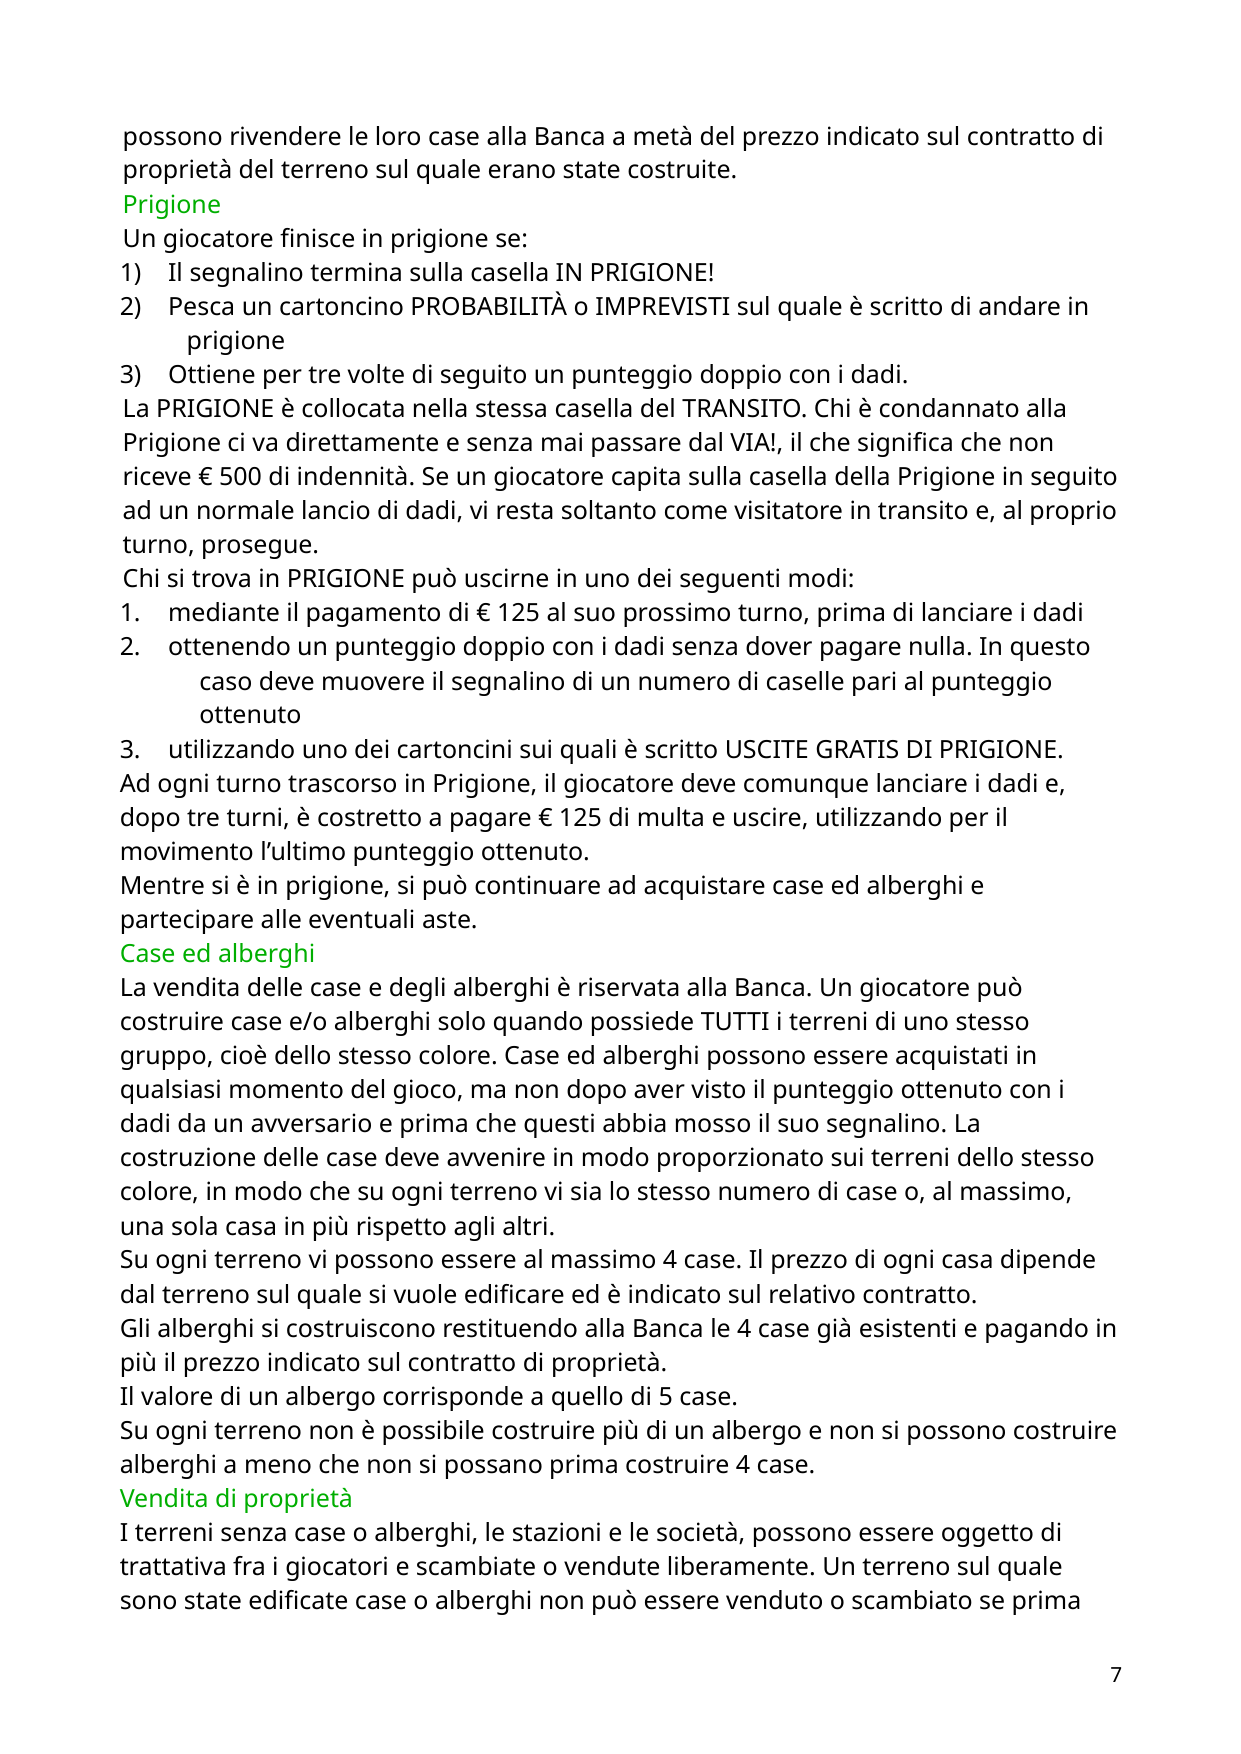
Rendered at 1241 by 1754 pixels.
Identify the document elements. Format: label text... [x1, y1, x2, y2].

list Il segnalino termina sulla casella IN PRIGIONE! [119, 254, 1122, 288]
text La PRIGIONE è collocata nella stessa casella del TRANSITO. Chi è condannato alla Prigione ci va direttamente e senza mai passare dal VIA!, il che significa che non riceve € 500 di indennità. Se un giocatore capita sulla casella della Prigione in seguito ad un normale lancio di dadi, vi resta soltanto come visitatore in transito e, al proprio turno, prosegue. [122, 391, 1122, 561]
list mediante il pagamento di € 125 al suo prossimo turno, prima di lanciare i dadi [119, 595, 1122, 629]
text Su ogni terreno vi possono essere al massimo 4 case. Il prezzo di ogni casa dipende dal terreno sul quale si vuole edificare ed è indicato sul relativo contratto. [119, 1242, 1122, 1310]
text Case ed alberghi [119, 936, 1122, 970]
text Il valore di un albergo corrisponde a quello di 5 case. [119, 1378, 1122, 1412]
text Prigione [122, 186, 1122, 220]
text La vendita delle case e degli alberghi è riservata alla Banca. Un giocatore può costruire case e/o alberghi solo quando possiede TUTTI i terreni di uno stesso gruppo, cioè dello stesso colore. Case ed alberghi possono essere acquistati in qualsiasi momento del gioco, ma non dopo aver visto il punteggio ottenuto con i dadi da un avversario e prima che questi abbia mosso il suo segnalino. La costruzione delle case deve avvenire in modo proporzionato sui terreni dello stesso colore, in modo che su ogni terreno vi sia lo stesso numero di case o, al massimo, una sola casa in più rispetto agli altri. [119, 970, 1122, 1242]
text I terreni senza case o alberghi, le stazioni e le società, possono essere oggetto di trattativa fra i giocatori e scambiate o vendute liberamente. Un terreno sul quale sono state edificate case o alberghi non può essere venduto o scambiato se prima [119, 1515, 1122, 1617]
list utilizzando uno dei cartoncini sui quali è scritto USCITE GRATIS DI PRIGIONE. [119, 731, 1122, 765]
text Un giocatore finisce in prigione se: [122, 220, 1122, 254]
text Mentre si è in prigione, si può continuare ad acquistare case ed alberghi e partecipare alle eventuali aste. [119, 867, 1122, 936]
text Chi si trova in PRIGIONE può uscirne in uno dei seguenti modi: [122, 561, 1122, 595]
list Pesca un cartoncino PROBABILITÀ o IMPREVISTI sul quale è scritto di andare in prigione [119, 288, 1122, 357]
text Su ogni terreno non è possibile costruire più di un albergo e non si possono costruire alberghi a meno che non si possano prima costruire 4 case. [119, 1412, 1122, 1481]
text Gli alberghi si costruiscono restituendo alla Banca le 4 case già esistenti e pagando in più il prezzo indicato sul contratto di proprietà. [119, 1310, 1122, 1378]
text Ad ogni turno trascorso in Prigione, il giocatore deve comunque lanciare i dadi e, dopo tre turni, è costretto a pagare € 125 di multa e uscire, utilizzando per il movimento l’ultimo punteggio ottenuto. [119, 765, 1122, 867]
text possono rivendere le loro case alla Banca a metà del prezzo indicato sul contratto di proprietà del terreno sul quale erano state costruite. [122, 118, 1122, 186]
list Ottiene per tre volte di seguito un punteggio doppio con i dadi. [119, 357, 1122, 391]
text Vendita di proprietà [119, 1481, 1122, 1515]
list ottenendo un punteggio doppio con i dadi senza dover pagare nulla. In questo caso deve muovere il segnalino di un numero di caselle pari al punteggio ottenuto [119, 629, 1122, 731]
